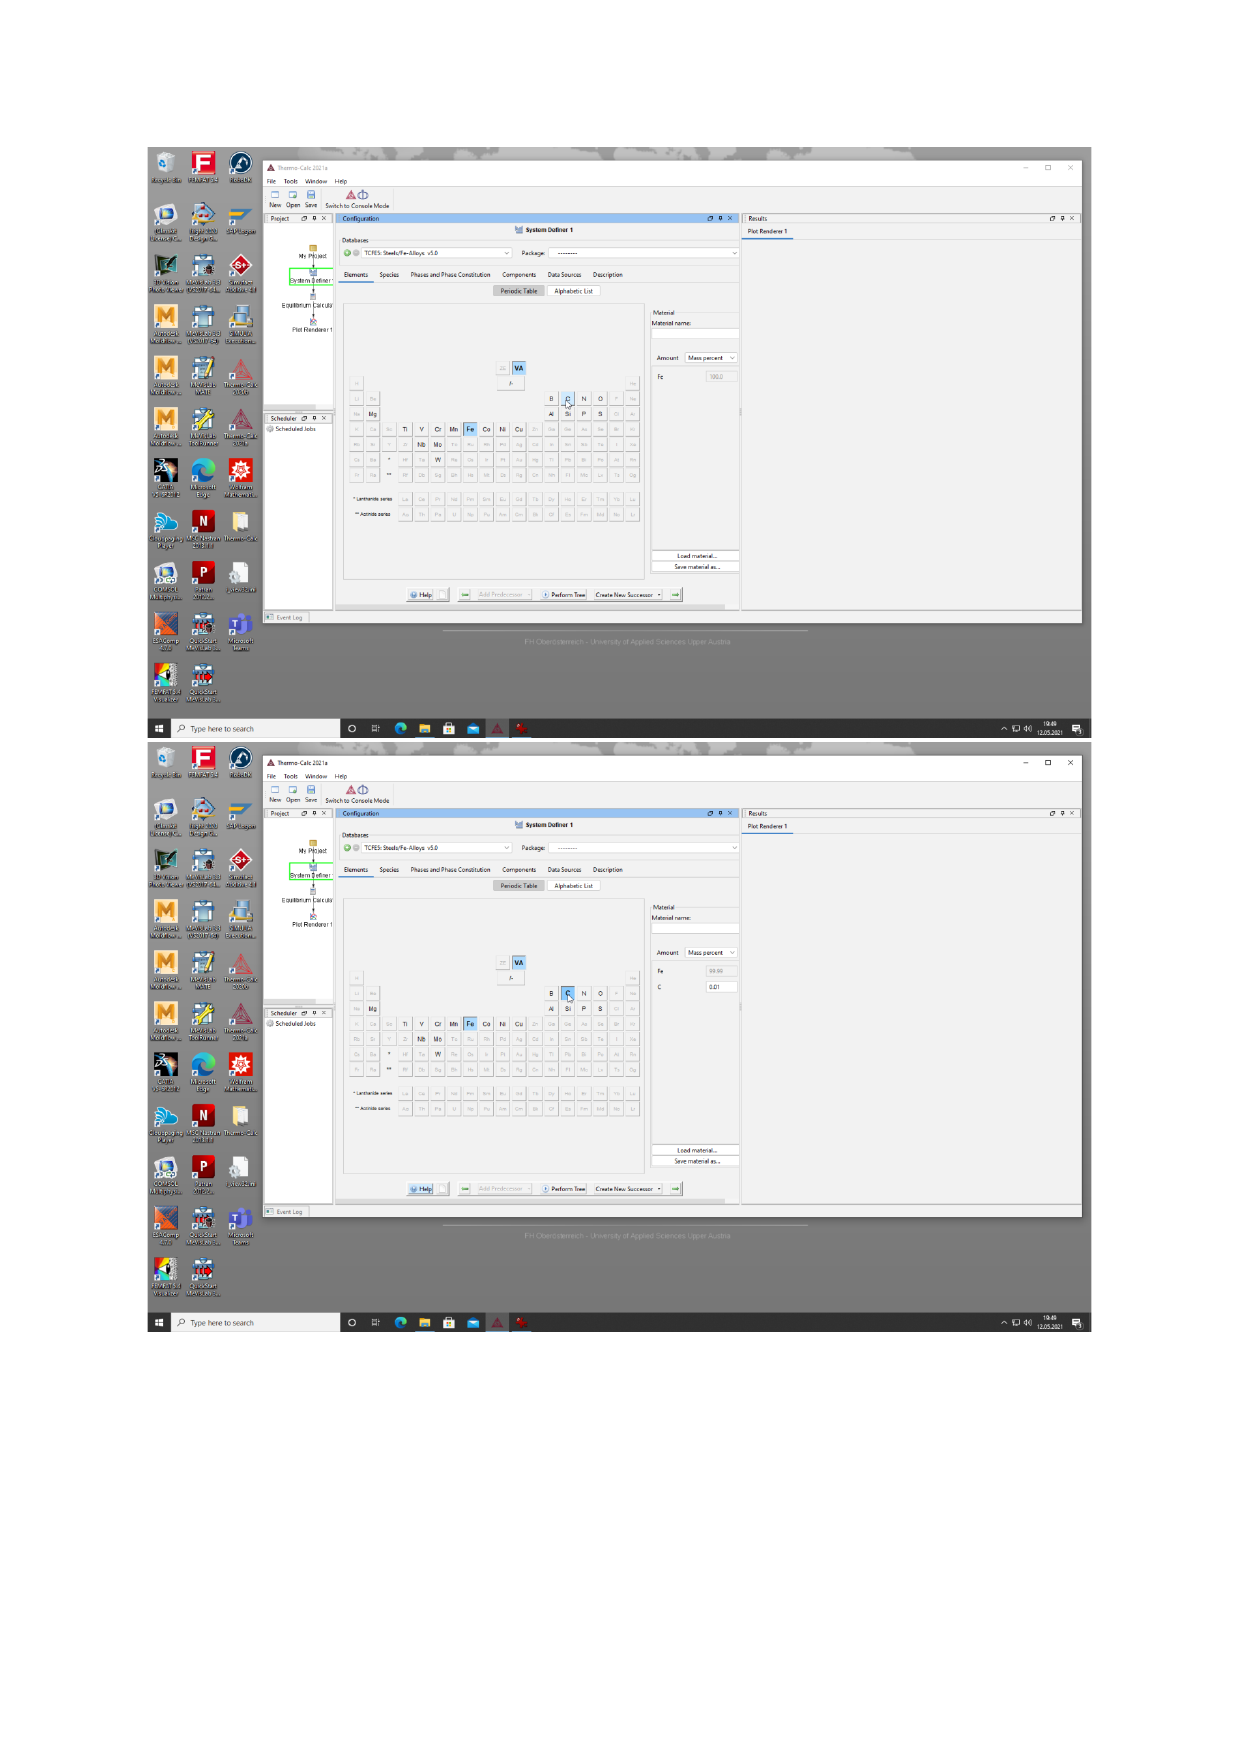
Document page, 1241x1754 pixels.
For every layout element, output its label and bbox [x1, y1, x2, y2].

picture [147, 742, 1092, 1332]
picture [147, 147, 1092, 738]
